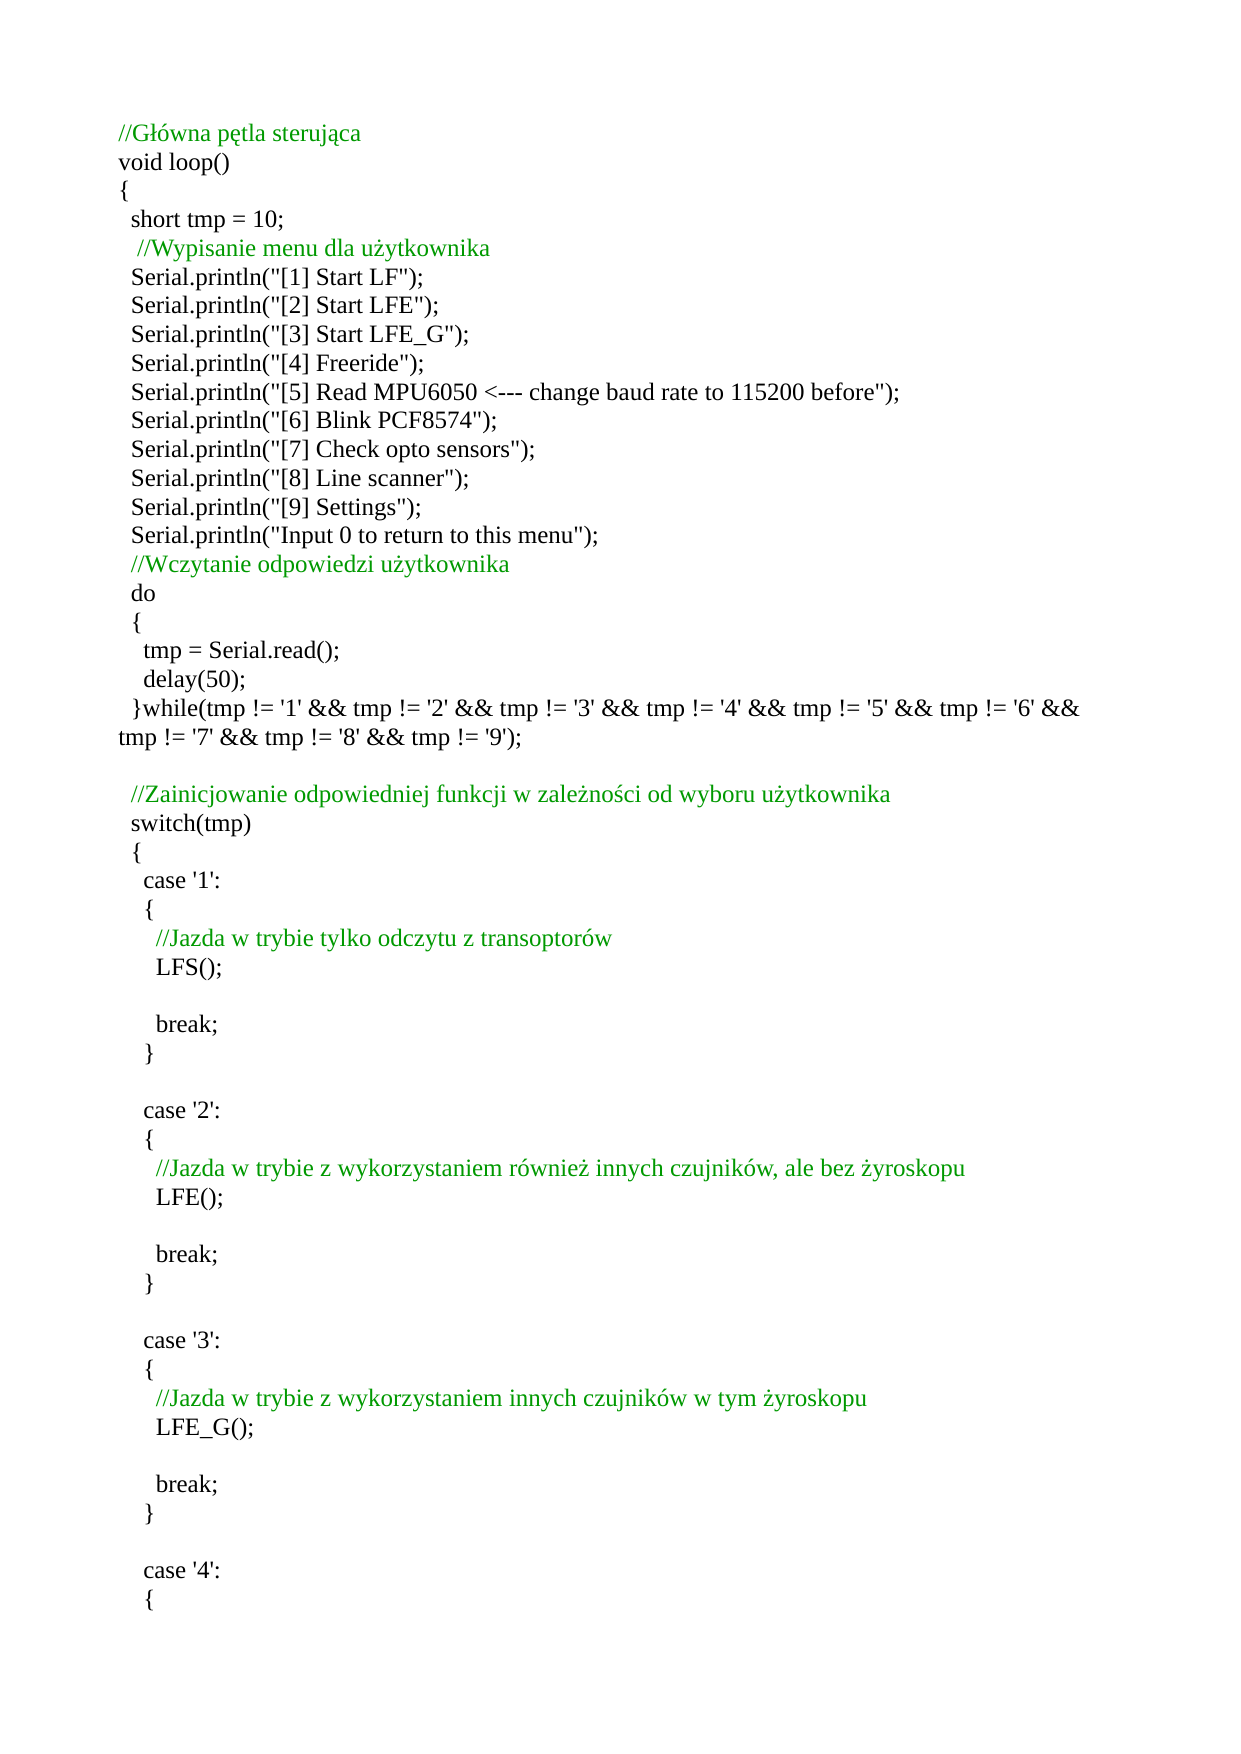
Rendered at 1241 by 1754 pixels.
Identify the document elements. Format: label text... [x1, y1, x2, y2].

text short tmp = 10; [118, 204, 1122, 233]
text //Główna pętla sterująca [118, 118, 1122, 147]
text LFS(); [118, 952, 1122, 981]
text Serial.println("[1] Start LF"); [118, 262, 1122, 291]
text break; [118, 1009, 1122, 1038]
text delay(50); [118, 664, 1122, 693]
text //Jazda w trybie z wykorzystaniem również innych czujników, ale bez żyroskopu [118, 1153, 1122, 1182]
text //Jazda w trybie z wykorzystaniem innych czujników w tym żyroskopu [118, 1383, 1122, 1412]
text { [118, 837, 1122, 866]
text void loop() [118, 147, 1122, 176]
text Serial.println("[9] Settings"); [118, 492, 1122, 521]
text do [118, 578, 1122, 607]
text Serial.println("[8] Line scanner"); [118, 463, 1122, 492]
text Serial.println("[6] Blink PCF8574"); [118, 406, 1122, 434]
text Serial.println("[2] Start LFE"); [118, 291, 1122, 319]
text //Zainicjowanie odpowiedniej funkcji w zależności od wyboru użytkownika [118, 779, 1122, 808]
text { [118, 894, 1122, 923]
text case '3': [118, 1326, 1122, 1354]
text Serial.println("[3] Start LFE_G"); [118, 319, 1122, 348]
text { [118, 1124, 1122, 1153]
text { [118, 1354, 1122, 1383]
text break; [118, 1469, 1122, 1498]
text } [118, 1268, 1122, 1297]
text LFE_G(); [118, 1412, 1122, 1441]
text }while(tmp != '1' && tmp != '2' && tmp != '3' && tmp != '4' && tmp != '5' && tmp != '6' && tmp != '7' && tmp != '8' && tmp != '9'); [118, 693, 1122, 751]
text //Jazda w trybie tylko odczytu z transoptorów [118, 923, 1122, 952]
text switch(tmp) [118, 808, 1122, 837]
text Serial.println("[7] Check opto sensors"); [118, 434, 1122, 463]
text { [118, 176, 1122, 204]
text case '2': [118, 1096, 1122, 1124]
text //Wypisanie menu dla użytkownika [118, 233, 1122, 262]
text Serial.println("[5] Read MPU6050 <--- change baud rate to 115200 before"); [118, 377, 1122, 406]
text break; [118, 1239, 1122, 1268]
text { [118, 1584, 1122, 1613]
text case '4': [118, 1556, 1122, 1584]
text tmp = Serial.read(); [118, 636, 1122, 664]
text LFE(); [118, 1182, 1122, 1211]
text } [118, 1038, 1122, 1067]
text Serial.println("[4] Freeride"); [118, 348, 1122, 377]
text Serial.println("Input 0 to return to this menu"); [118, 521, 1122, 549]
text //Wczytanie odpowiedzi użytkownika [118, 549, 1122, 578]
text case '1': [118, 866, 1122, 894]
text } [118, 1498, 1122, 1527]
text { [118, 607, 1122, 636]
